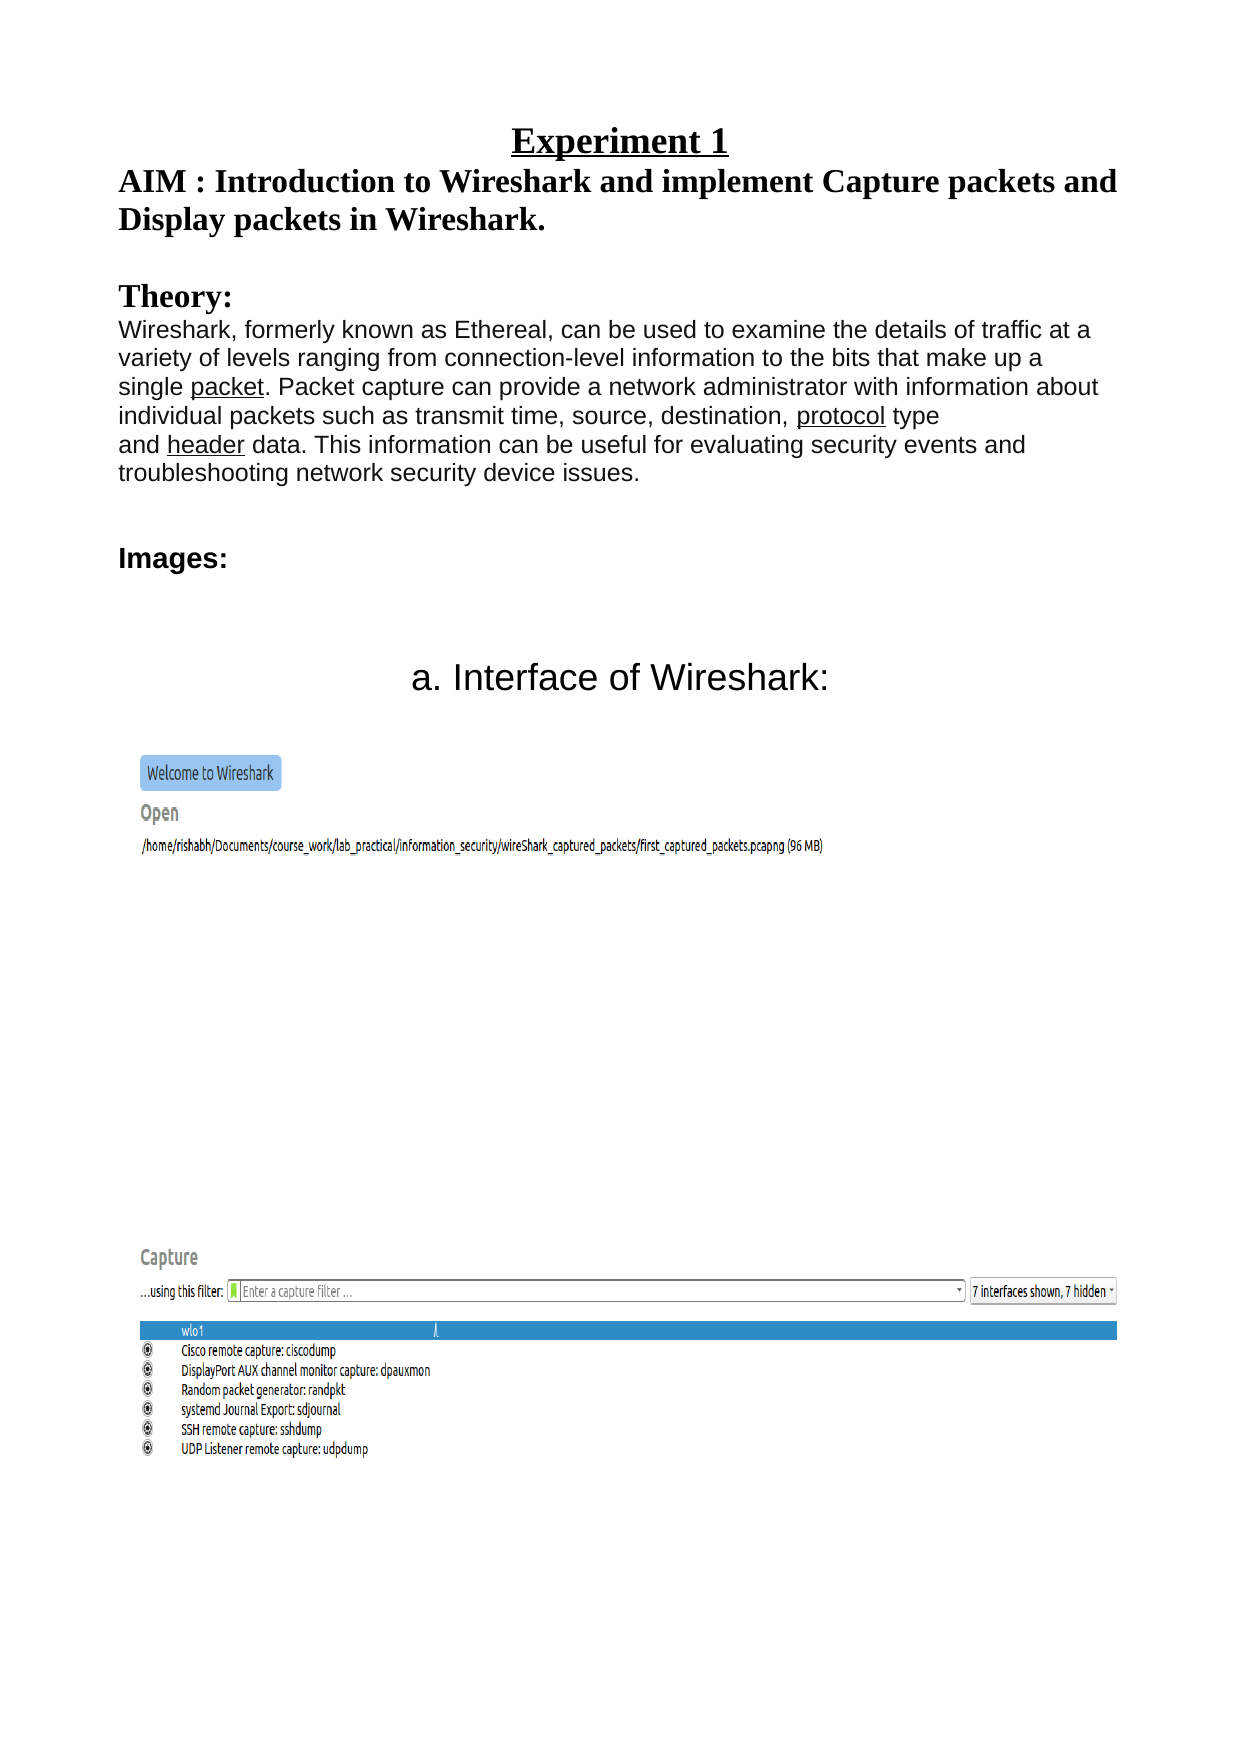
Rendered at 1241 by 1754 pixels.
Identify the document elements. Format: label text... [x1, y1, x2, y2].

text AIM : Introduction to Wireshark and implement Capture packets and Display packets in Wireshark. [118, 161, 1122, 238]
picture [113, 730, 1134, 1508]
text Theory: [118, 276, 1122, 314]
subtitle a. Interface of Wireshark: [118, 655, 1122, 698]
text Wireshark, formerly known as Ethereal, can be used to examine the details of traffic at a variety of levels ranging from connection-level information to the bits that make up a single packet. Packet capture can provide a network administrator with information about individual packets such as transmit time, source, destination, protocol type and header data. This information can be useful for evaluating security events and troubleshooting network security device issues. [118, 314, 1122, 487]
subtitle Images: [118, 541, 1122, 574]
text Experiment 1 [118, 118, 1122, 161]
